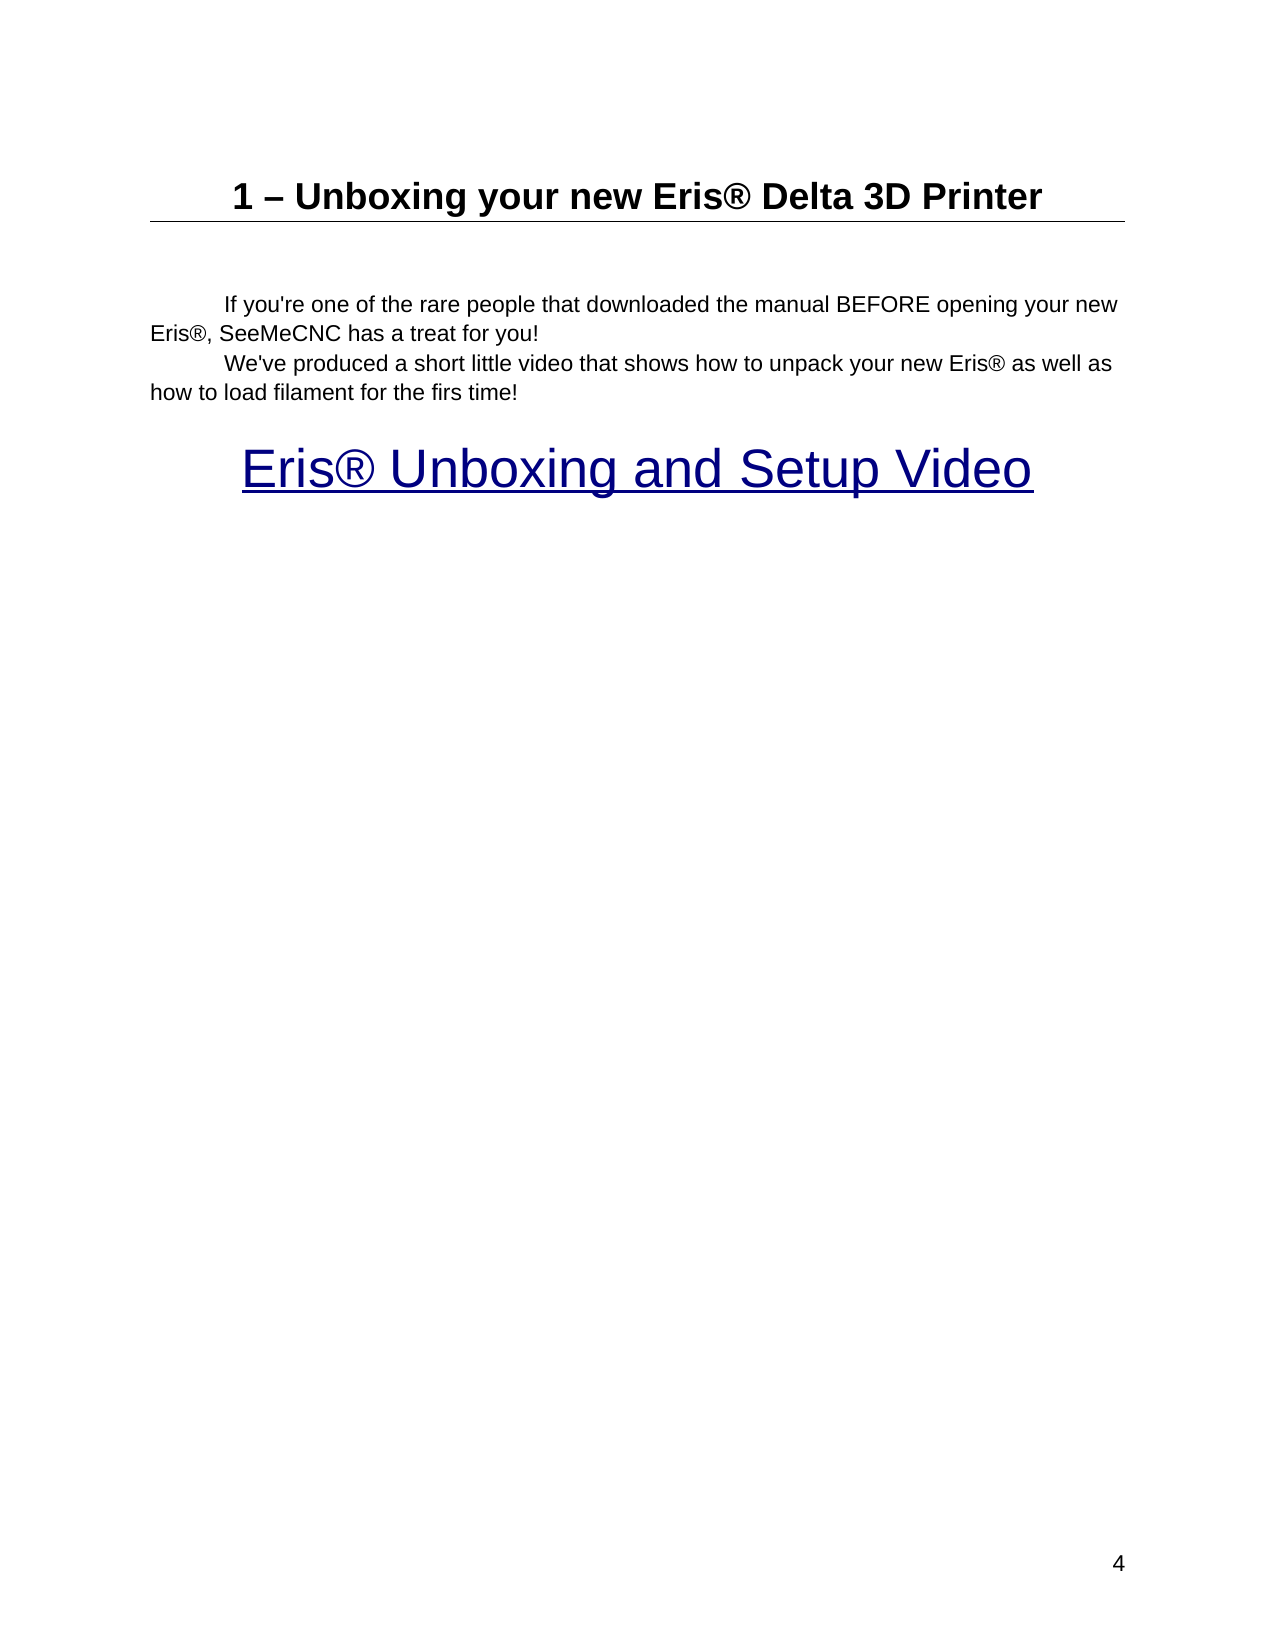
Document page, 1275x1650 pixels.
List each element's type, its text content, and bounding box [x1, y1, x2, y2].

text We've produced a short little video that shows how to unpack your new Eris® as well as how to load filament for the firs time! [150, 350, 1125, 405]
subtitle 1 – Unboxing your new Eris® Delta 3D Printer [150, 171, 1125, 221]
text Eris® Unboxing and Setup Video [150, 438, 1125, 499]
text If you're one of the rare people that downloaded the manual BEFORE opening your new Eris®, SeeMeCNC has a treat for you! [150, 291, 1125, 346]
